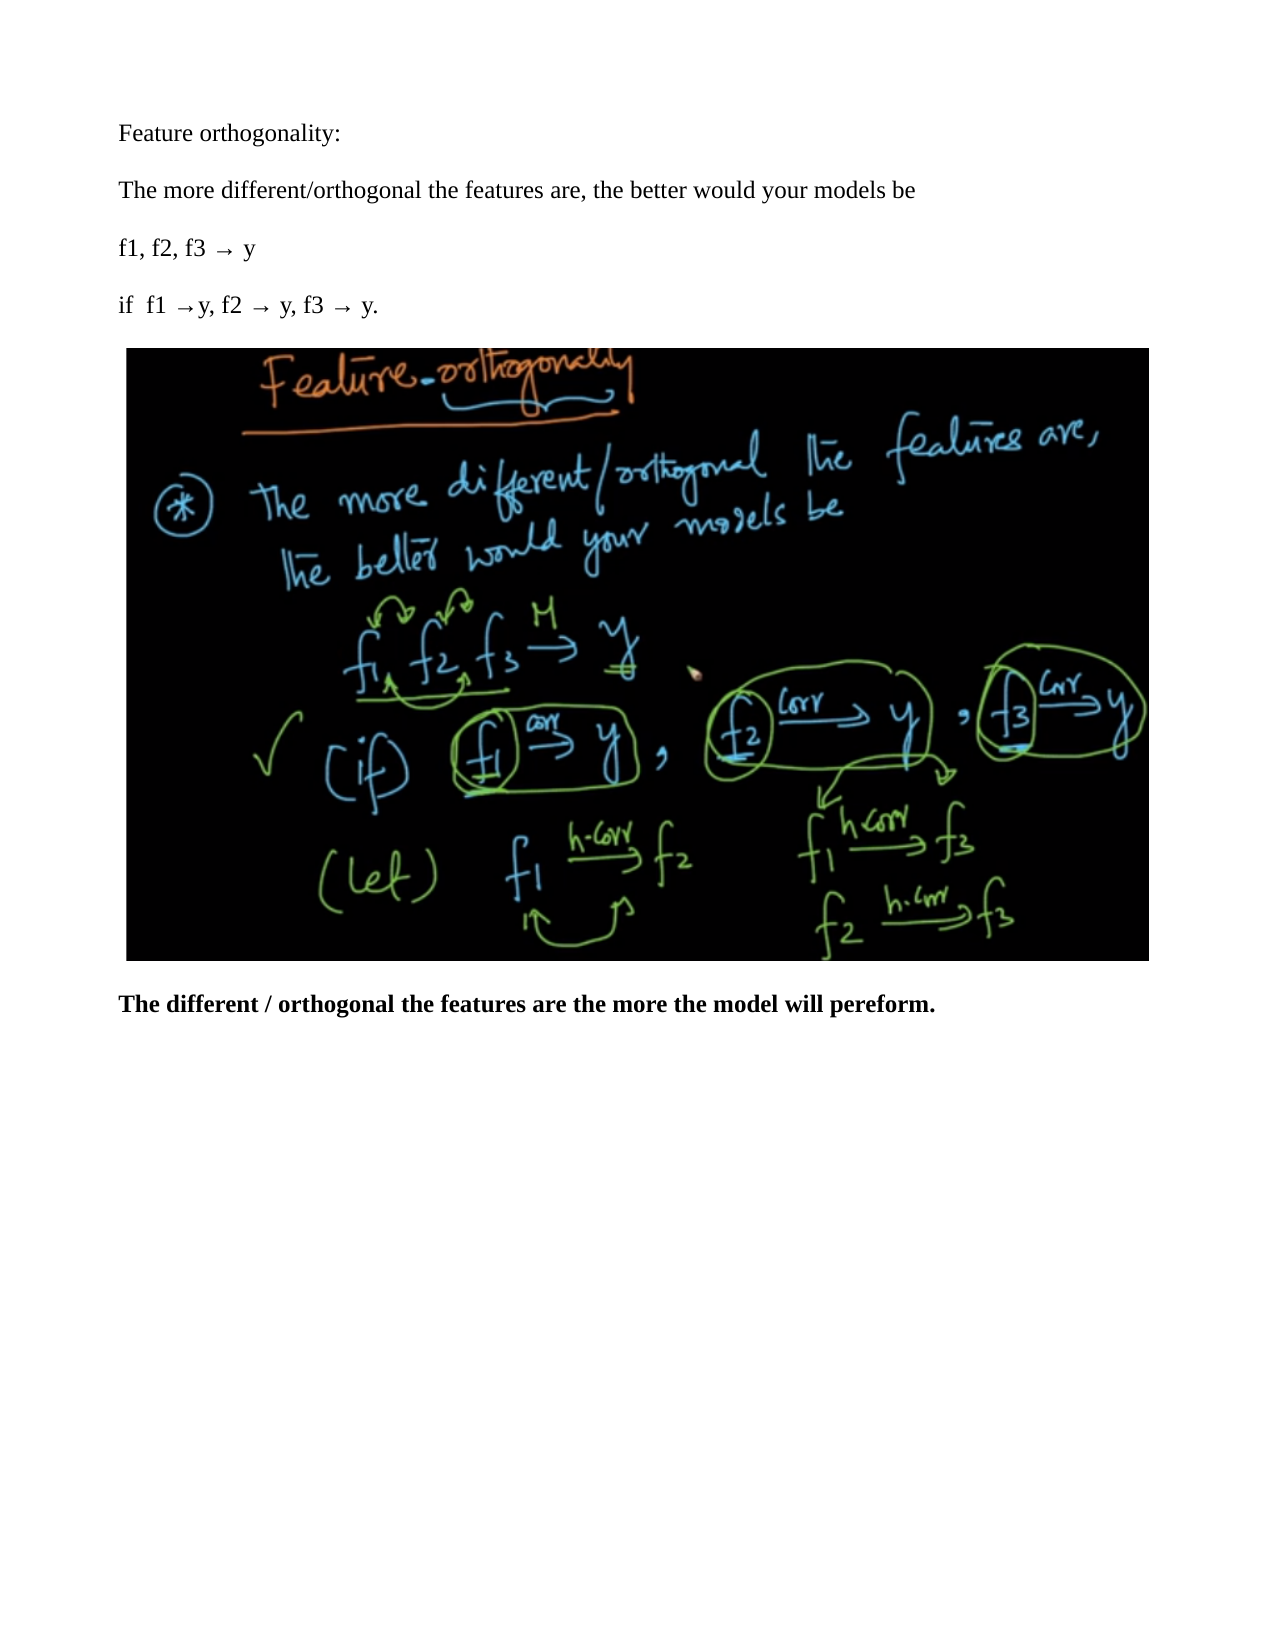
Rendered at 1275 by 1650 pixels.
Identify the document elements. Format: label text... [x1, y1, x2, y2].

text Feature orthogonality: [118, 118, 1157, 147]
text The more different/orthogonal the features are, the better would your models be [118, 176, 1157, 204]
text f1, f2, f3 → y [118, 233, 1157, 262]
text if f1 →y, f2 → y, f3 → y. [118, 291, 1157, 319]
picture [126, 348, 1149, 961]
text The different / orthogonal the features are the more the model will pereform. [118, 989, 1157, 1018]
